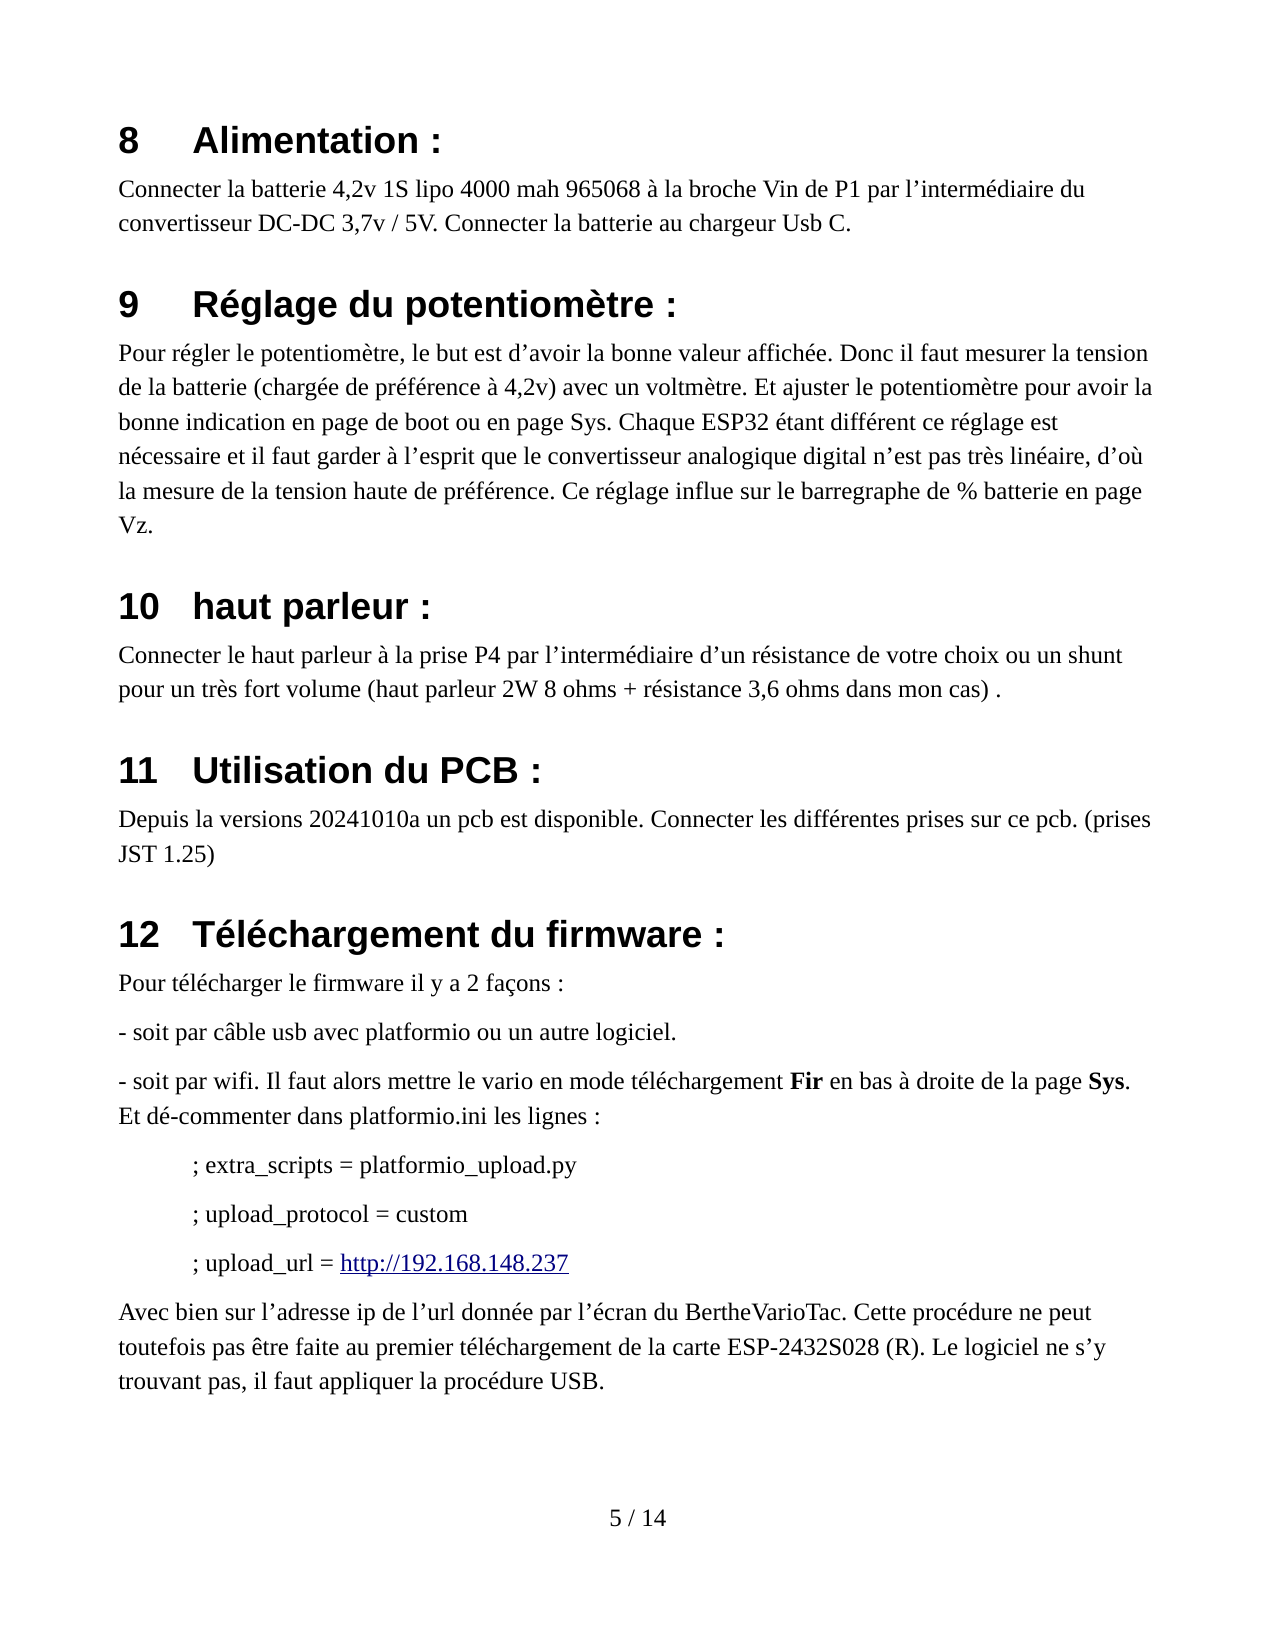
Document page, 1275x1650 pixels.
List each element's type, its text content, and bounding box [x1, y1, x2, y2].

text Connecter la batterie 4,2v 1S lipo 4000 mah 965068 à la broche Vin de P1 par l’intermédiaire du convertisseur DC-DC 3,7v / 5V. Connecter la batterie au chargeur Usb C. [118, 174, 1157, 237]
text - soit par wifi. Il faut alors mettre le vario en mode téléchargement Fir en bas à droite de la page Sys. Et dé-commenter dans platformio.ini les lignes : [118, 1066, 1157, 1130]
subtitle Utilisation du PCB : [118, 748, 1157, 792]
subtitle Téléchargement du firmware : [118, 913, 1157, 956]
subtitle Réglage du potentiomètre : [118, 282, 1157, 325]
text ; upload_url = http://192.168.148.237 [118, 1248, 1157, 1277]
text Avec bien sur l’adresse ip de l’url donnée par l’écran du BertheVarioTac. Cette procédure ne peut toutefois pas être faite au premier téléchargement de la carte ESP-2432S028 (R). Le logiciel ne s’y trouvant pas, il faut appliquer la procédure USB. [118, 1297, 1157, 1395]
text Connecter le haut parleur à la prise P4 par l’intermédiaire d’un résistance de votre choix ou un shunt pour un très fort volume (haut parleur 2W 8 ohms + résistance 3,6 ohms dans mon cas) . [118, 640, 1157, 703]
text Depuis la versions 20241010a un pcb est disponible. Connecter les différentes prises sur ce pcb. (prises JST 1.25) [118, 804, 1157, 867]
text - soit par câble usb avec platformio ou un autre logiciel. [118, 1017, 1157, 1046]
subtitle Alimentation : [118, 118, 1157, 161]
text Pour télécharger le firmware il y a 2 façons : [118, 968, 1157, 997]
text ; extra_scripts = platformio_upload.py [118, 1150, 1157, 1179]
text Pour régler le potentiomètre, le but est d’avoir la bonne valeur affichée. Donc il faut mesurer la tension de la batterie (chargée de préférence à 4,2v) avec un voltmètre. Et ajuster le potentiomètre pour avoir la bonne indication en page de boot ou en page Sys. Chaque ESP32 étant différent ce réglage est nécessaire et il faut garder à l’esprit que le convertisseur analogique digital n’est pas très linéaire, d’où la mesure de la tension haute de préférence. Ce réglage influe sur le barregraphe de % batterie en page Vz. [118, 338, 1157, 539]
text ; upload_protocol = custom [118, 1199, 1157, 1228]
subtitle haut parleur : [118, 584, 1157, 627]
